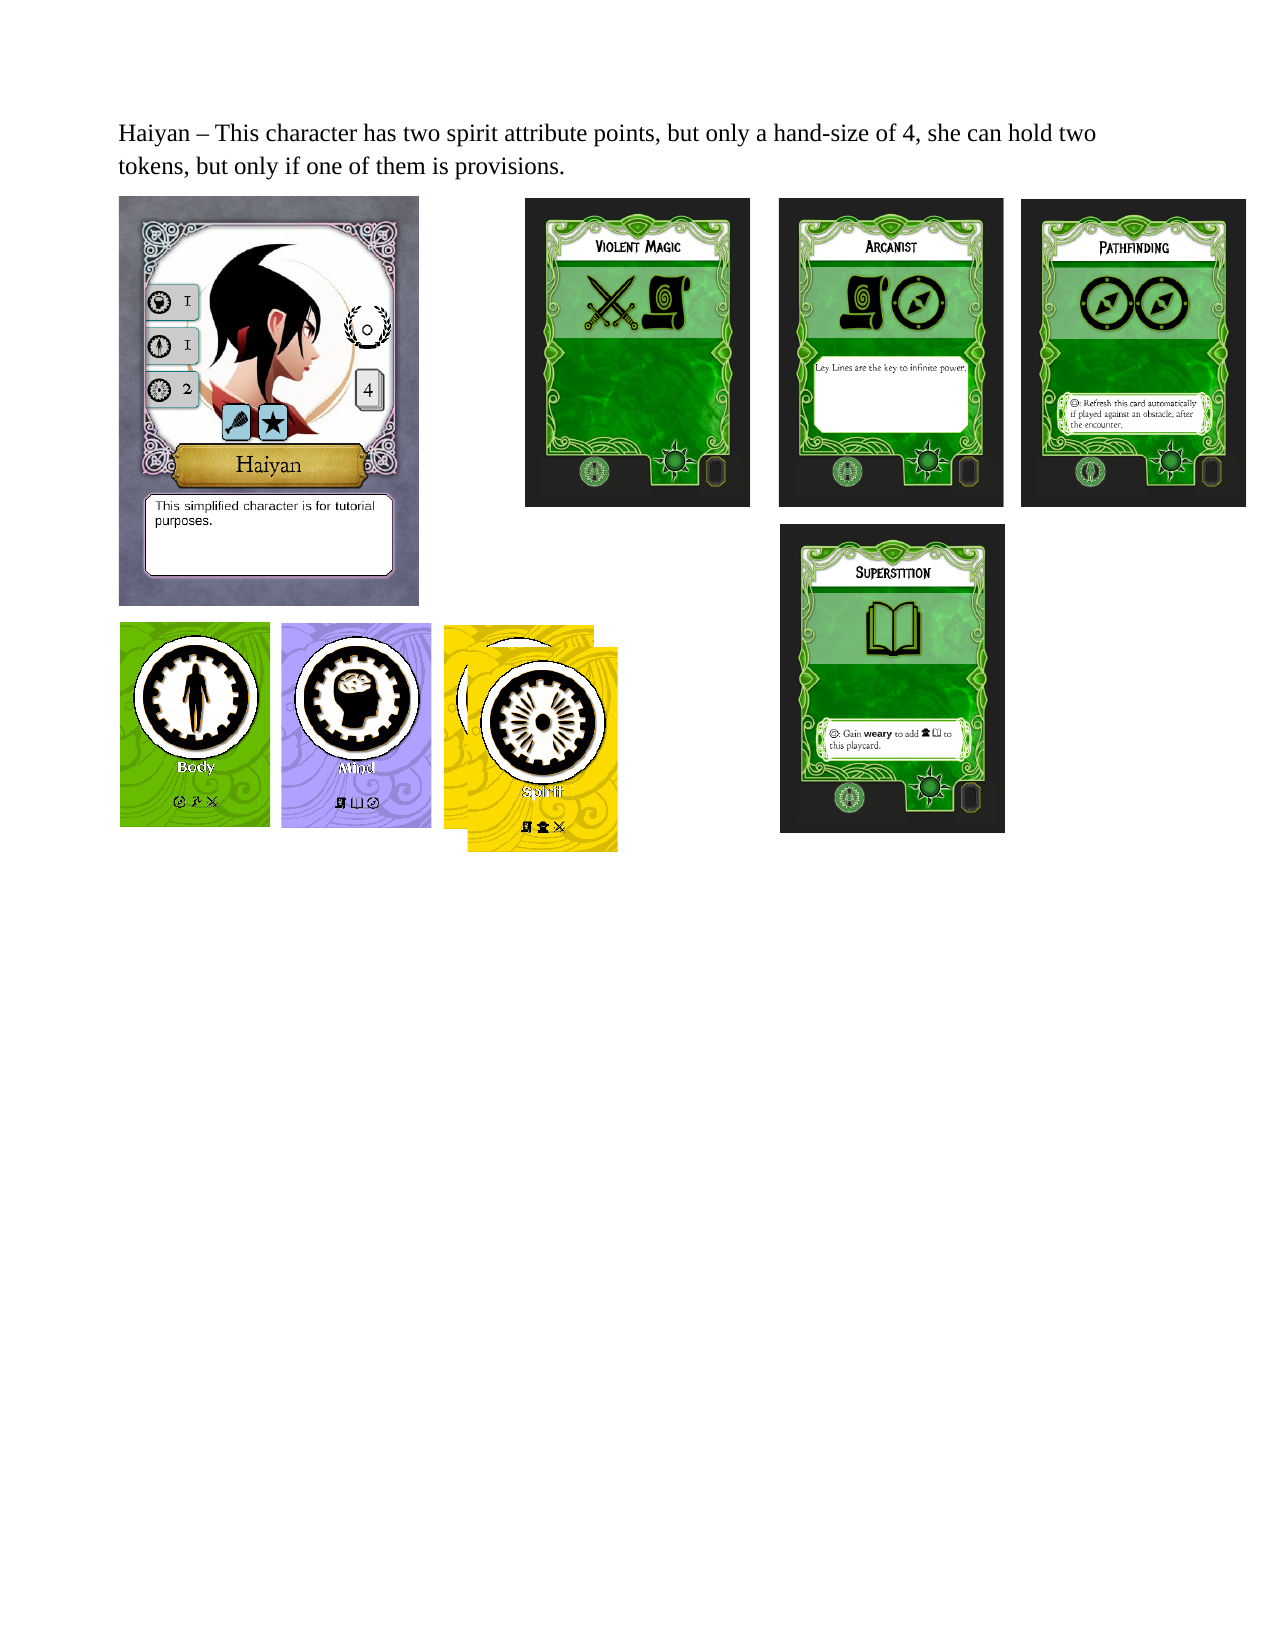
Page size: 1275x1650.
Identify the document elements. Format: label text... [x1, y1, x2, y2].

picture [443, 625, 618, 852]
picture [120, 622, 270, 827]
picture [778, 198, 1004, 507]
picture [525, 198, 750, 507]
text Haiyan – This character has two spirit attribute points, but only a hand-size of 4, she can hold two tokens, but only if one of them is provisions. [118, 118, 1157, 180]
picture [1021, 199, 1247, 507]
picture [281, 623, 432, 828]
picture [118, 196, 419, 606]
picture [780, 524, 1005, 833]
